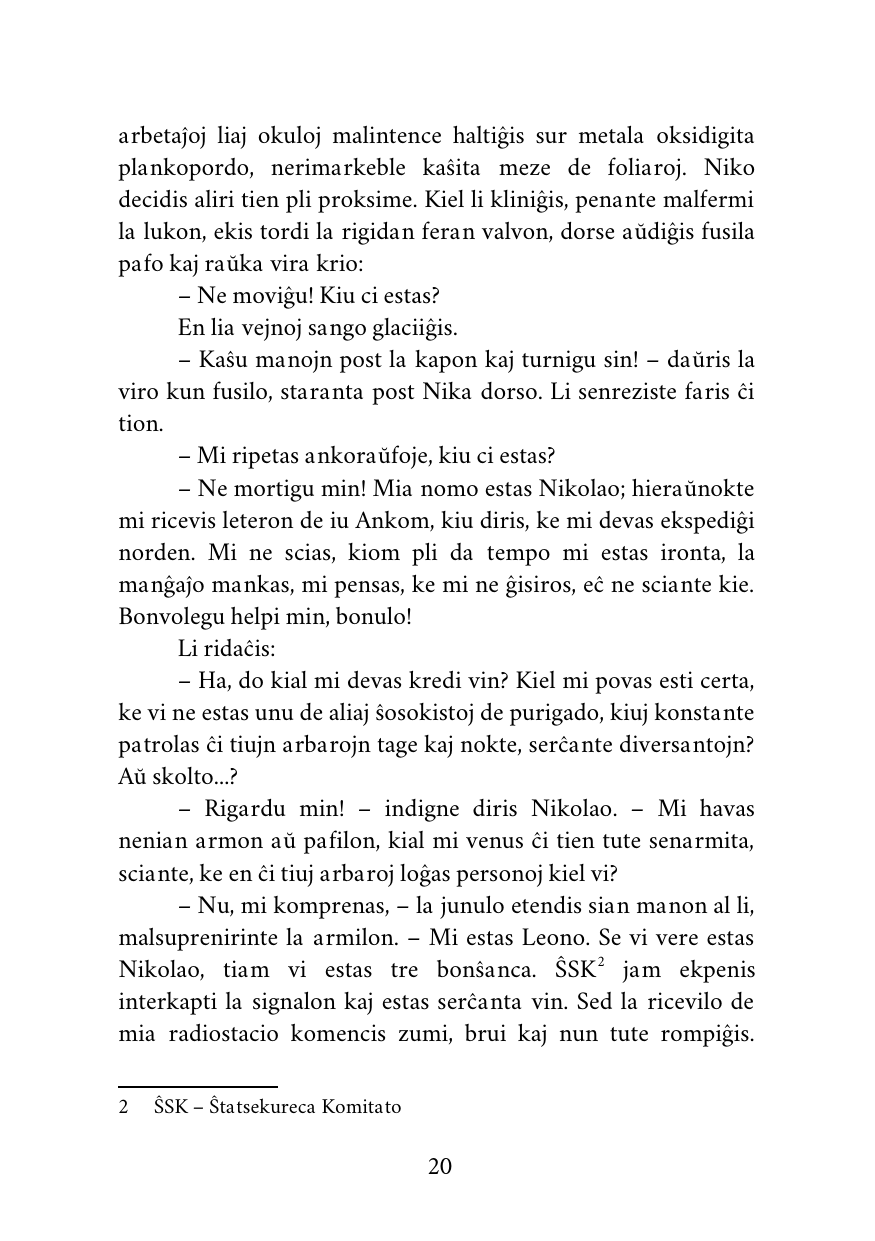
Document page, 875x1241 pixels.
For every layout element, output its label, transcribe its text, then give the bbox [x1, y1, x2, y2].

text arbetaĵoj liaj okuloj malintence haltiĝis sur metala oksidigita plankopordo, nerimarkeble kaŝita meze de foliaroj. Niko decidis aliri tien pli proksime. Kiel li kliniĝis, penante malfermi la lukon, ekis tordi la rigidan feran valvon, dorse aŭdiĝis fusila pafo kaj raŭka vira krio: [118, 118, 756, 278]
text – Rigardu min! – indigne diris Nikolao. – Mi havas nenian armon aŭ pafilon, kial mi venus ĉi tien tute senarmita, sciante, ke en ĉi tiuj arbaroj loĝas personoj kiel vi? [118, 792, 756, 888]
text – Ne mortigu min! Mia nomo estas Nikolao; hieraŭnokte mi ricevis leteron de iu Ankom, kiu diris, ke mi devas ekspediĝi norden. Mi ne scias, kiom pli da tempo mi estas ironta, la manĝaĵo mankas, mi pensas, ke mi ne ĝisiros, eĉ ne sciante kie. Bonvolegu helpi min, bonulo! [118, 471, 756, 631]
text Li ridaĉis: [118, 631, 756, 663]
text – Ha, do kial mi devas kredi vin? Kiel mi povas esti certa, ke vi ne estas unu de aliaj ŝosokistoj de purigado, kiuj konstante patrolas ĉi tiujn arbarojn tage kaj nokte, serĉante diversantojn? Aŭ skolto...? [118, 663, 756, 792]
text – Mi ripetas ankoraŭfoje, kiu ci estas? [118, 439, 756, 471]
text En lia vejnoj sango glaciiĝis. [118, 311, 756, 343]
text – Nu, mi komprenas, – la junulo etendis sian manon al li, malsuprenirinte la armilon. – Mi estas Leono. Se vi vere estas Nikolao, tiam vi estas tre bonŝanca. ŜSK jam ekpenis interkapti la signalon kaj estas serĉanta vin. Sed la ricevilo de mia radiostacio komencis zumi, brui kaj nun tute rompiĝis. [118, 888, 756, 1048]
text – Ne moviĝu! Kiu ci estas? [118, 278, 756, 311]
text ŜSK – Ŝtatsekureca Komitato [118, 1093, 756, 1119]
text – Kaŝu manojn post la kapon kaj turnigu sin! – daŭris la viro kun fusilo, staranta post Nika dorso. Li senreziste faris ĉi tion. [118, 343, 756, 439]
